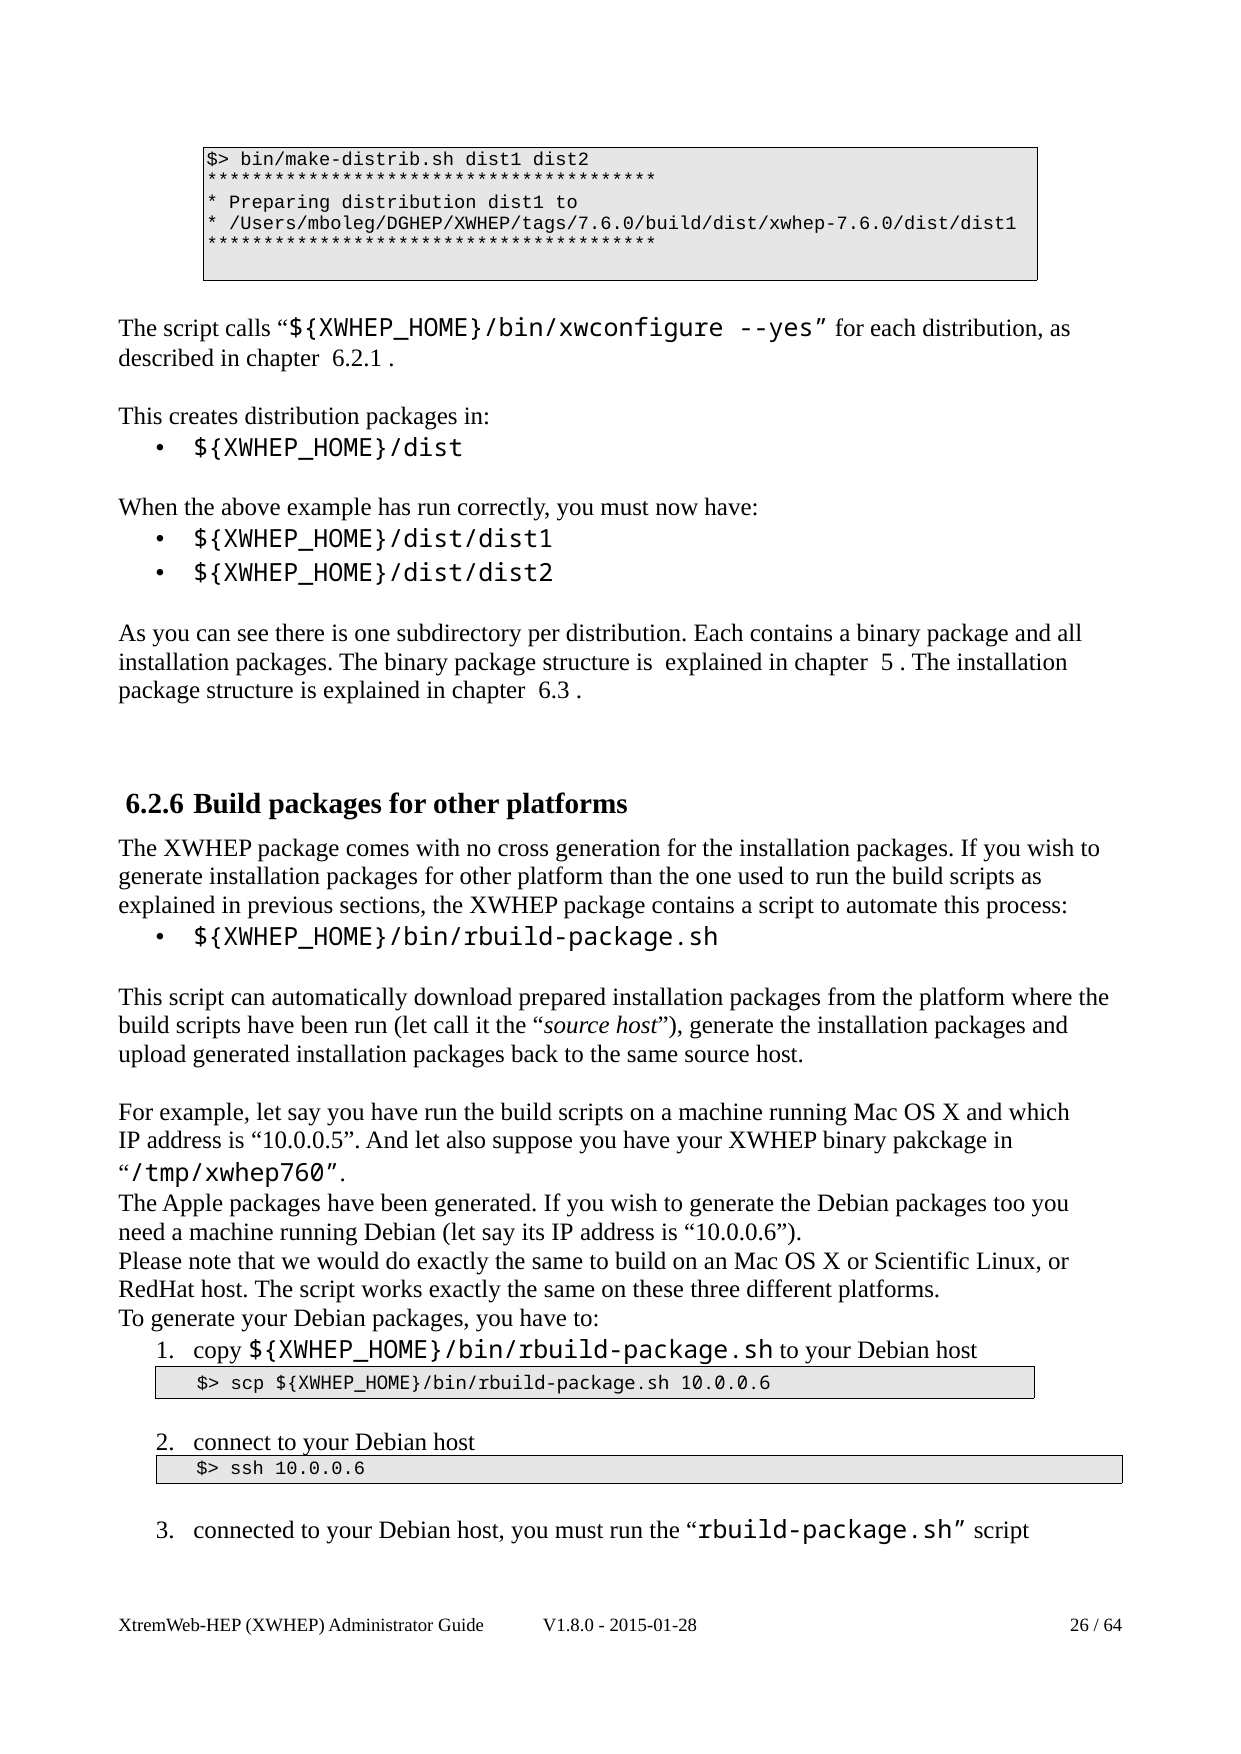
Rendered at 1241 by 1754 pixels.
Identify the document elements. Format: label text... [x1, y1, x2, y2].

list ${XWHEP_HOME}/bin/rbuild-package.sh [156, 919, 1122, 953]
text The Apple packages have been generated. If you wish to generate the Debian packages too you need a machine running Debian (let say its IP address is “10.0.0.6”). [118, 1188, 1122, 1246]
list copy ${XWHEP_HOME}/bin/rbuild-package.sh to your Debian host [156, 1332, 1122, 1366]
text The script calls “${XWHEP_HOME}/bin/xwconfigure --yes” for each distribution, as described in chapter 6.2.1. [118, 309, 1122, 372]
list connected to your Debian host, you must run the “rbuild-package.sh” script [156, 1511, 1122, 1546]
text Please note that we would do exactly the same to build on an Mac OS X or Scientific Linux, or RedHat host. The script works exactly the same on these three different platforms. [118, 1246, 1122, 1303]
text $> bin/make-distrib.sh dist1 dist2 [204, 148, 1037, 168]
text The XWHEP package comes with no cross generation for the installation packages. If you wish to generate installation packages for other platform than the one used to run the build scripts as explained in previous sections, the XWHEP package contains a script to automate this process: [118, 833, 1122, 919]
text As you can see there is one subdirectory per distribution. Each contains a binary package and all installation packages. The binary package structure is explained in chapter 5. The installation package structure is explained in chapter 6.3. [118, 618, 1122, 704]
text When the above example has run correctly, you must now have: [118, 492, 1122, 521]
list $> scp ${XWHEP_HOME}/bin/rbuild-package.sh 10.0.0.6 [156, 1367, 1034, 1398]
text This creates distribution packages in: [118, 401, 1122, 429]
list ${XWHEP_HOME}/dist/dist1 [156, 521, 1122, 555]
text * /Users/mboleg/DGHEP/XWHEP/tags/7.6.0/build/dist/xwhep-7.6.0/dist/dist1 [204, 211, 1037, 232]
text This script can automatically download prepared installation packages from the platform where the build scripts have been run (let call it the “source host”), generate the installation packages and upload generated installation packages back to the same source host. [118, 982, 1122, 1068]
list ${XWHEP_HOME}/dist [156, 429, 1122, 463]
subtitle Build packages for other platforms [118, 787, 1122, 820]
list connect to your Debian host [156, 1427, 1122, 1455]
text * Preparing distribution dist1 to [204, 189, 1037, 211]
text For example, let say you have run the build scripts on a machine running Mac OS X and which IP address is “10.0.0.5”. And let also suppose you have your XWHEP binary pakckage in “/tmp/xwhep760”. [118, 1097, 1122, 1188]
text To generate your Debian packages, you have to: [118, 1303, 1122, 1332]
list $> ssh 10.0.0.6 [157, 1456, 1122, 1483]
text **************************************** [204, 168, 1037, 189]
text **************************************** [204, 232, 1037, 253]
list ${XWHEP_HOME}/dist/dist2 [156, 555, 1122, 589]
